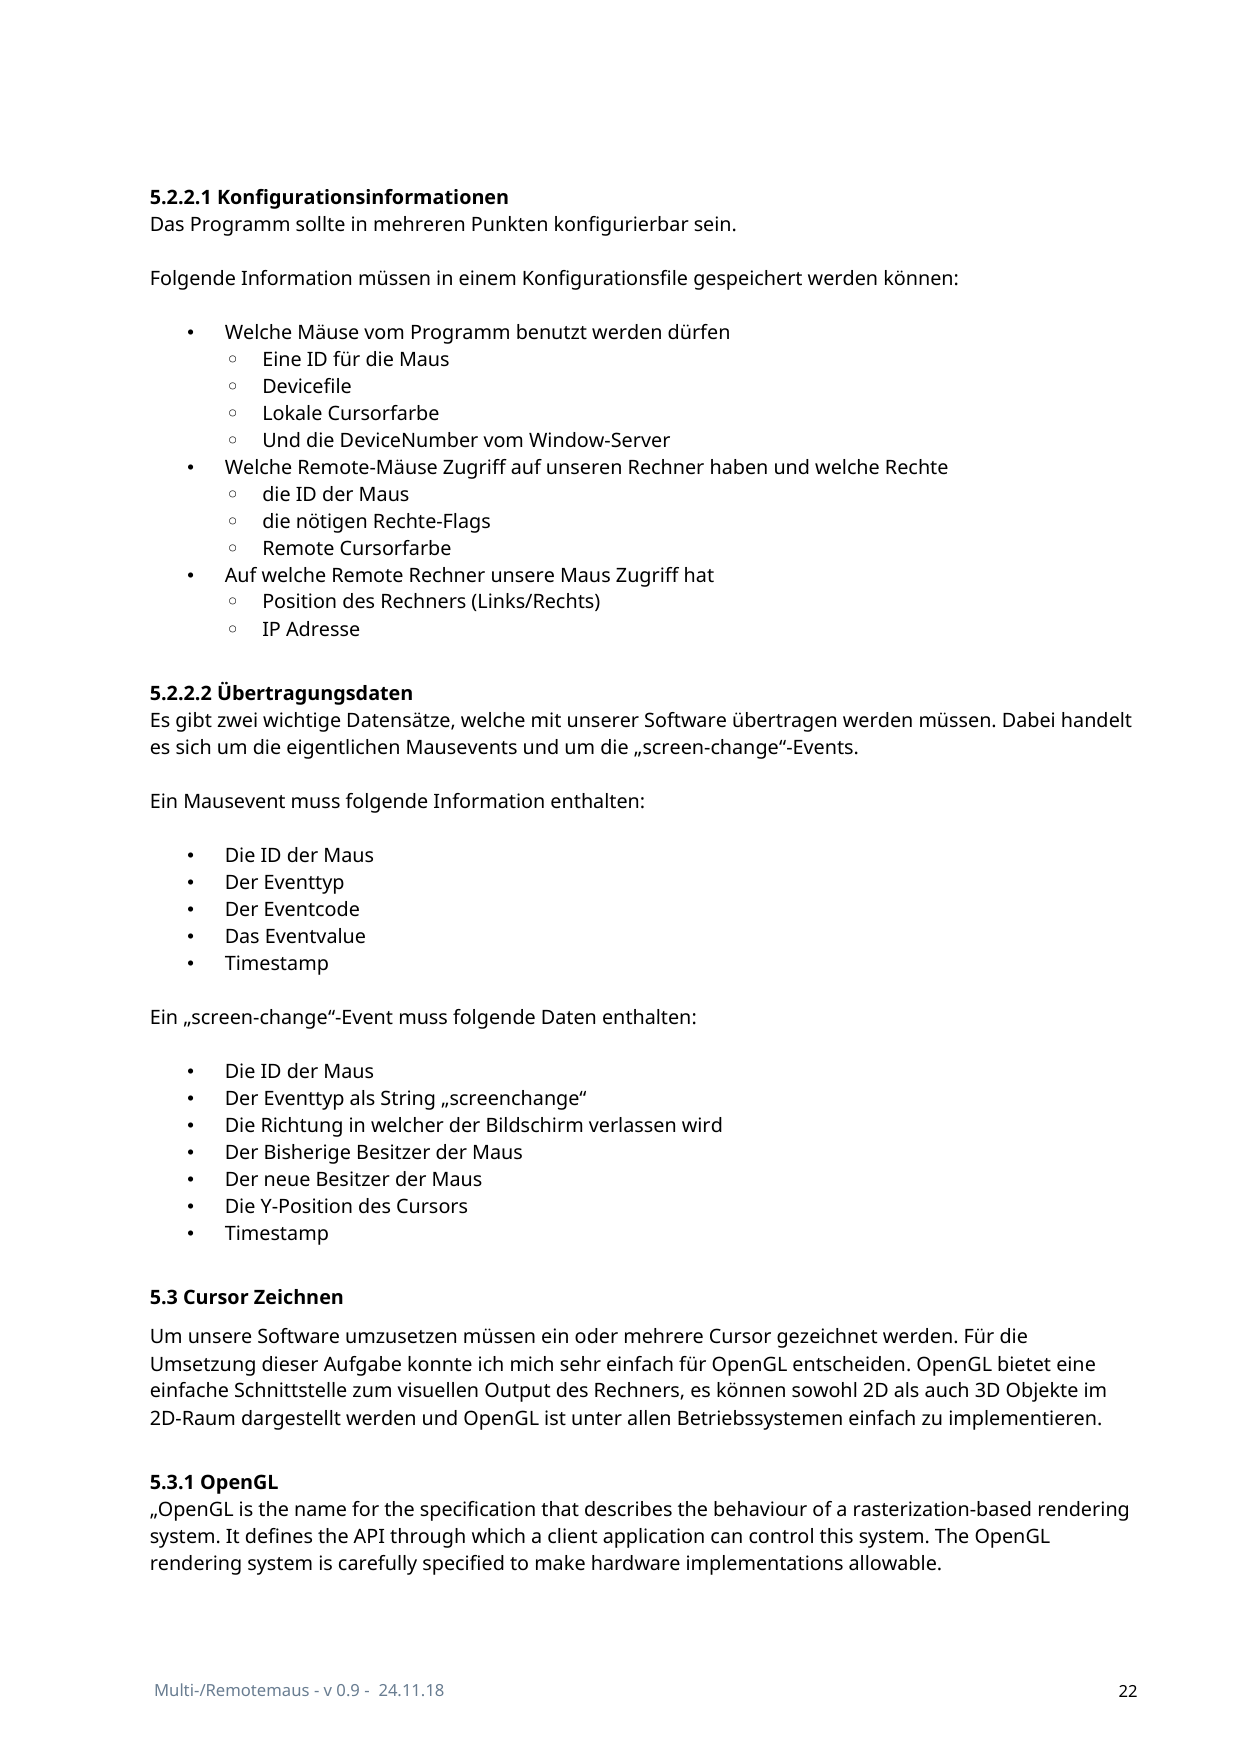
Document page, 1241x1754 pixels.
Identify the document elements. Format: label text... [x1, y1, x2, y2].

list Der Eventtyp als String „screenchange“ [187, 1084, 1136, 1111]
list Und die DeviceNumber vom Window-Server [224, 426, 1136, 453]
list Timestamp [187, 1219, 1136, 1246]
list IP Adresse [224, 615, 1136, 642]
list die ID der Maus [224, 480, 1136, 507]
list Welche Remote-Mäuse Zugriff auf unseren Rechner haben und welche Rechte [187, 453, 1136, 480]
list Position des Rechners (Links/Rechts) [224, 588, 1136, 615]
list Timestamp [187, 949, 1136, 976]
list Remote Cursorfarbe [224, 534, 1136, 561]
subtitle Cursor Zeichnen [149, 1283, 1136, 1310]
list Der Eventtyp [187, 868, 1136, 895]
text „OpenGL is the name for the specification that describes the behaviour of a rasterization-based rendering system. It defines the API through which a client application can control this system. The OpenGL rendering system is carefully specified to make hardware implementations allowable. [149, 1495, 1136, 1576]
list Die ID der Maus [187, 1057, 1136, 1084]
list Die Y-Position des Cursors [187, 1192, 1136, 1219]
list Die Richtung in welcher der Bildschirm verlassen wird [187, 1111, 1136, 1138]
list Der Eventcode [187, 895, 1136, 922]
list die nötigen Rechte-Flags [224, 507, 1136, 534]
list Die ID der Maus [187, 841, 1136, 868]
subtitle Übertragungsdaten [149, 679, 1136, 706]
list Der Bisherige Besitzer der Maus [187, 1138, 1136, 1165]
list Lokale Cursorfarbe [224, 399, 1136, 426]
list Eine ID für die Maus [224, 345, 1136, 372]
text Ein „screen-change“-Event muss folgende Daten enthalten: [149, 1003, 1136, 1030]
list Welche Mäuse vom Programm benutzt werden dürfen [187, 318, 1136, 345]
subtitle Konfigurationsinformationen [149, 183, 1136, 210]
text Das Programm sollte in mehreren Punkten konfigurierbar sein. [149, 210, 1136, 237]
list Devicefile [224, 372, 1136, 399]
text Ein Mausevent muss folgende Information enthalten: [149, 787, 1136, 814]
subtitle OpenGL [149, 1468, 1136, 1495]
list Der neue Besitzer der Maus [187, 1165, 1136, 1192]
text Folgende Information müssen in einem Konfigurationsfile gespeichert werden können: [149, 264, 1136, 291]
text Um unsere Software umzusetzen müssen ein oder mehrere Cursor gezeichnet werden. Für die Umsetzung dieser Aufgabe konnte ich mich sehr einfach für OpenGL entscheiden. OpenGL bietet eine einfache Schnittstelle zum visuellen Output des Rechners, es können sowohl 2D als auch 3D Objekte im 2D-Raum dargestellt werden und OpenGL ist unter allen Betriebssystemen einfach zu implementieren. [149, 1323, 1136, 1431]
list Auf welche Remote Rechner unsere Maus Zugriff hat [187, 561, 1136, 588]
list Das Eventvalue [187, 922, 1136, 949]
text Es gibt zwei wichtige Datensätze, welche mit unserer Software übertragen werden müssen. Dabei handelt es sich um die eigentlichen Mausevents und um die „screen-change“-Events. [149, 706, 1136, 760]
